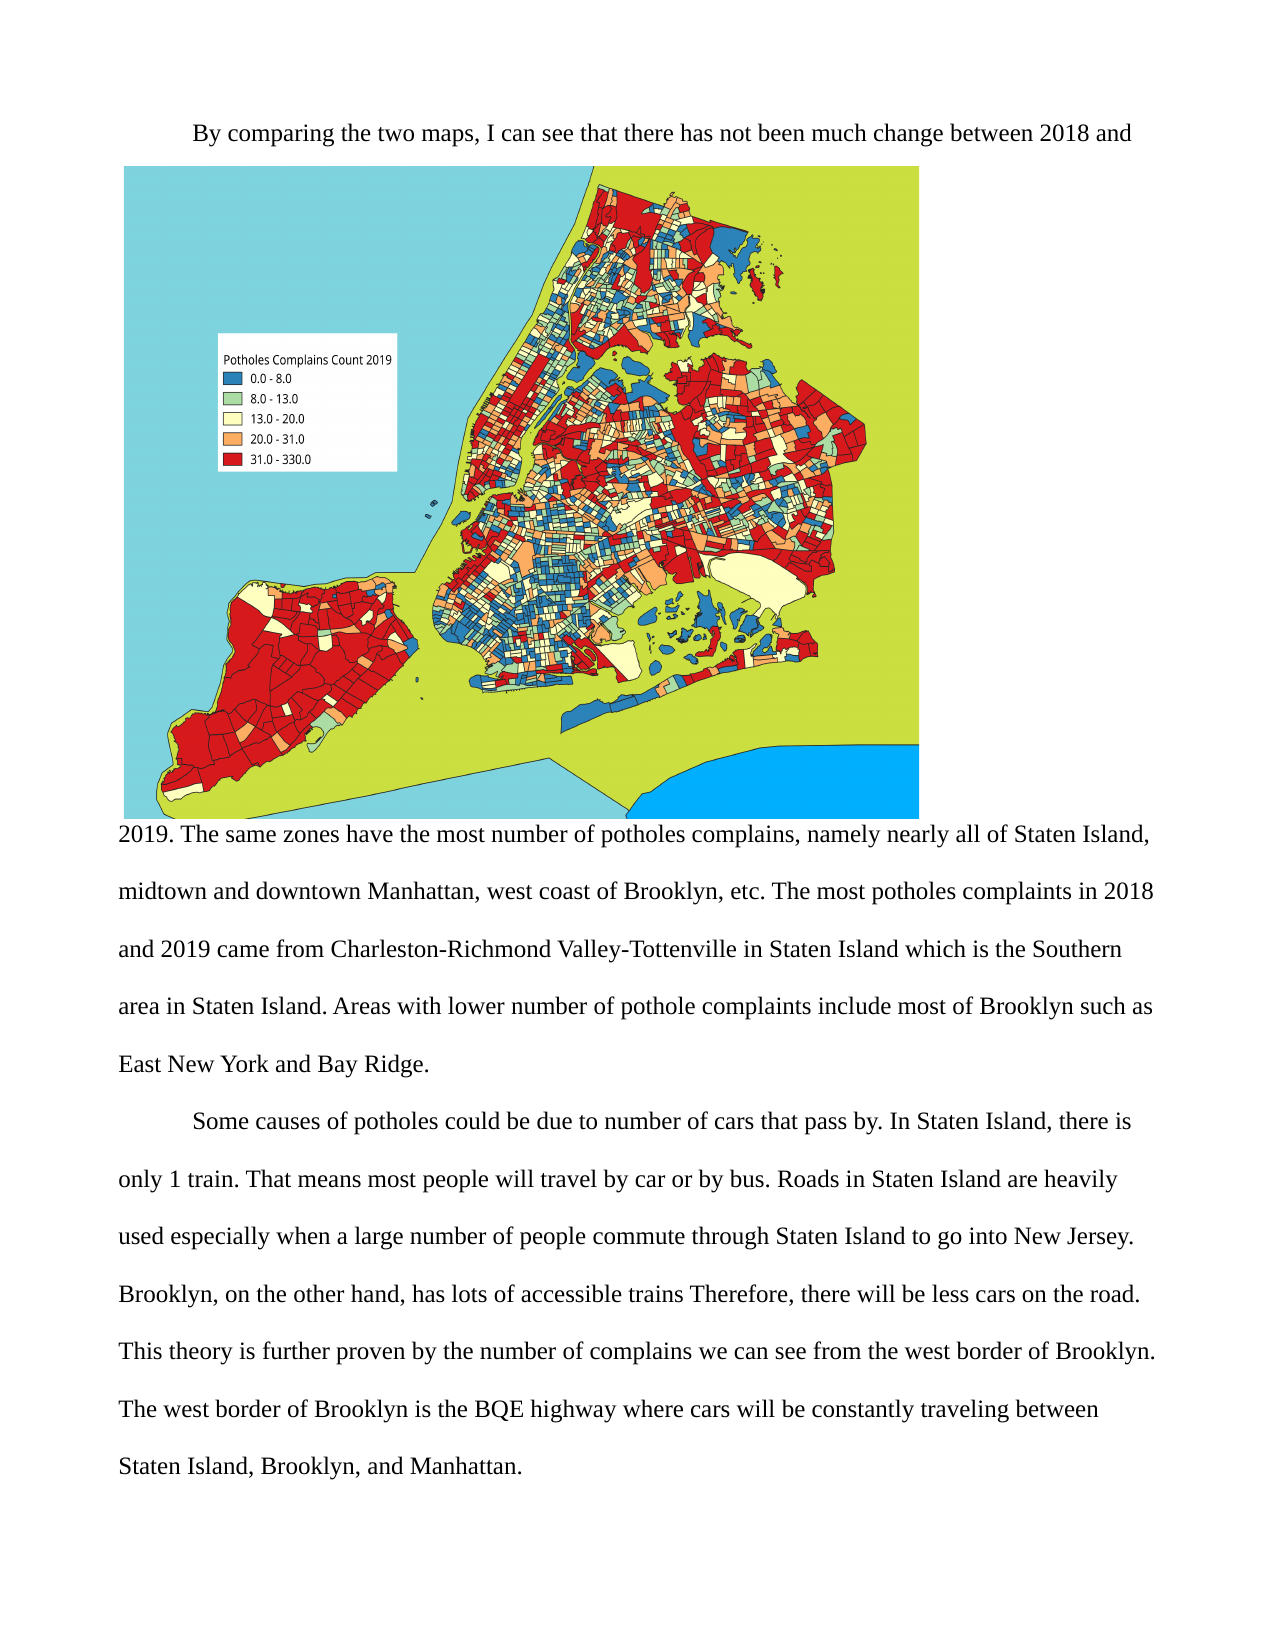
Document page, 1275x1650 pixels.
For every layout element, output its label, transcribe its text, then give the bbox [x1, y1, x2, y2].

picture [123, 166, 920, 819]
text By comparing the two maps, I can see that there has not been much change between 2018 and 2019. The same zones have the most number of potholes complains, namely nearly all of Staten Island, midtown and downtown Manhattan, west coast of Brooklyn, etc. The most potholes complaints in 2018 and 2019 came from Charleston-Richmond Valley-Tottenville in Staten Island which is the Southern area in Staten Island. Areas with lower number of pothole complaints include most of Brooklyn such as East New York and Bay Ridge. [118, 118, 1157, 1077]
text Some causes of potholes could be due to number of cars that pass by. In Staten Island, there is only 1 train. That means most people will travel by car or by bus. Roads in Staten Island are heavily used especially when a large number of people commute through Staten Island to go into New Jersey. Brooklyn, on the other hand, has lots of accessible trains Therefore, there will be less cars on the road. This theory is further proven by the number of complains we can see from the west border of Brooklyn. The west border of Brooklyn is the BQE highway where cars will be constantly traveling between Staten Island, Brooklyn, and Manhattan. [118, 1106, 1157, 1480]
